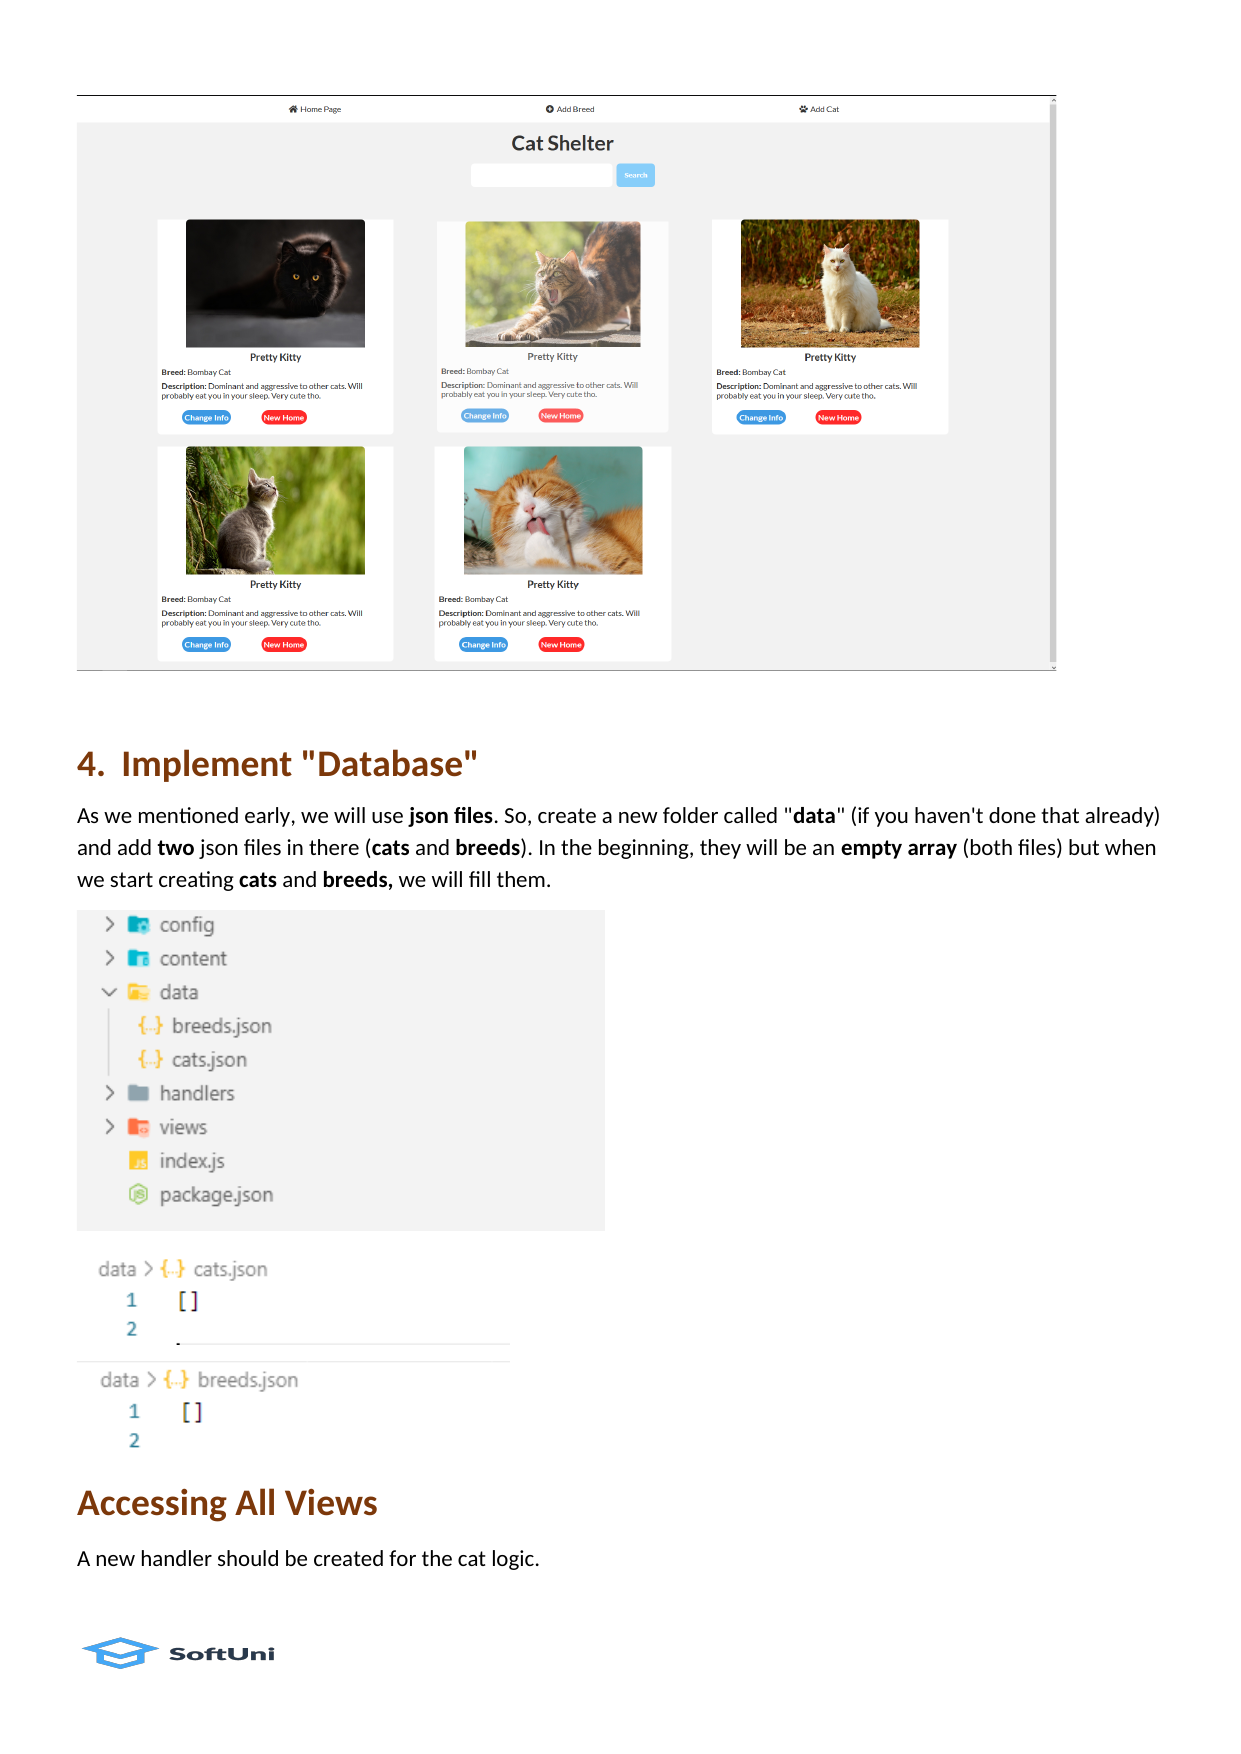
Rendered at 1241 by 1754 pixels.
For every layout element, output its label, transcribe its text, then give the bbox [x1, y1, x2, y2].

text A new handler should be created for the cat logic. [77, 1544, 1163, 1572]
picture [76, 95, 1057, 671]
text As we mentioned early, we will use json files. So, create a new folder called "data" (if you haven't done that already) and add two json files in there (cats and breeds). In the beginning, they will be an empty array (both files) but when we start creating cats and breeds, we will fill them. [77, 801, 1163, 893]
picture [76, 1361, 510, 1463]
picture [75, 1635, 281, 1672]
picture [76, 910, 605, 1231]
subtitle Implement "Database" [77, 740, 1163, 786]
text Accessing All Views [77, 1479, 1163, 1525]
picture [76, 1252, 510, 1345]
